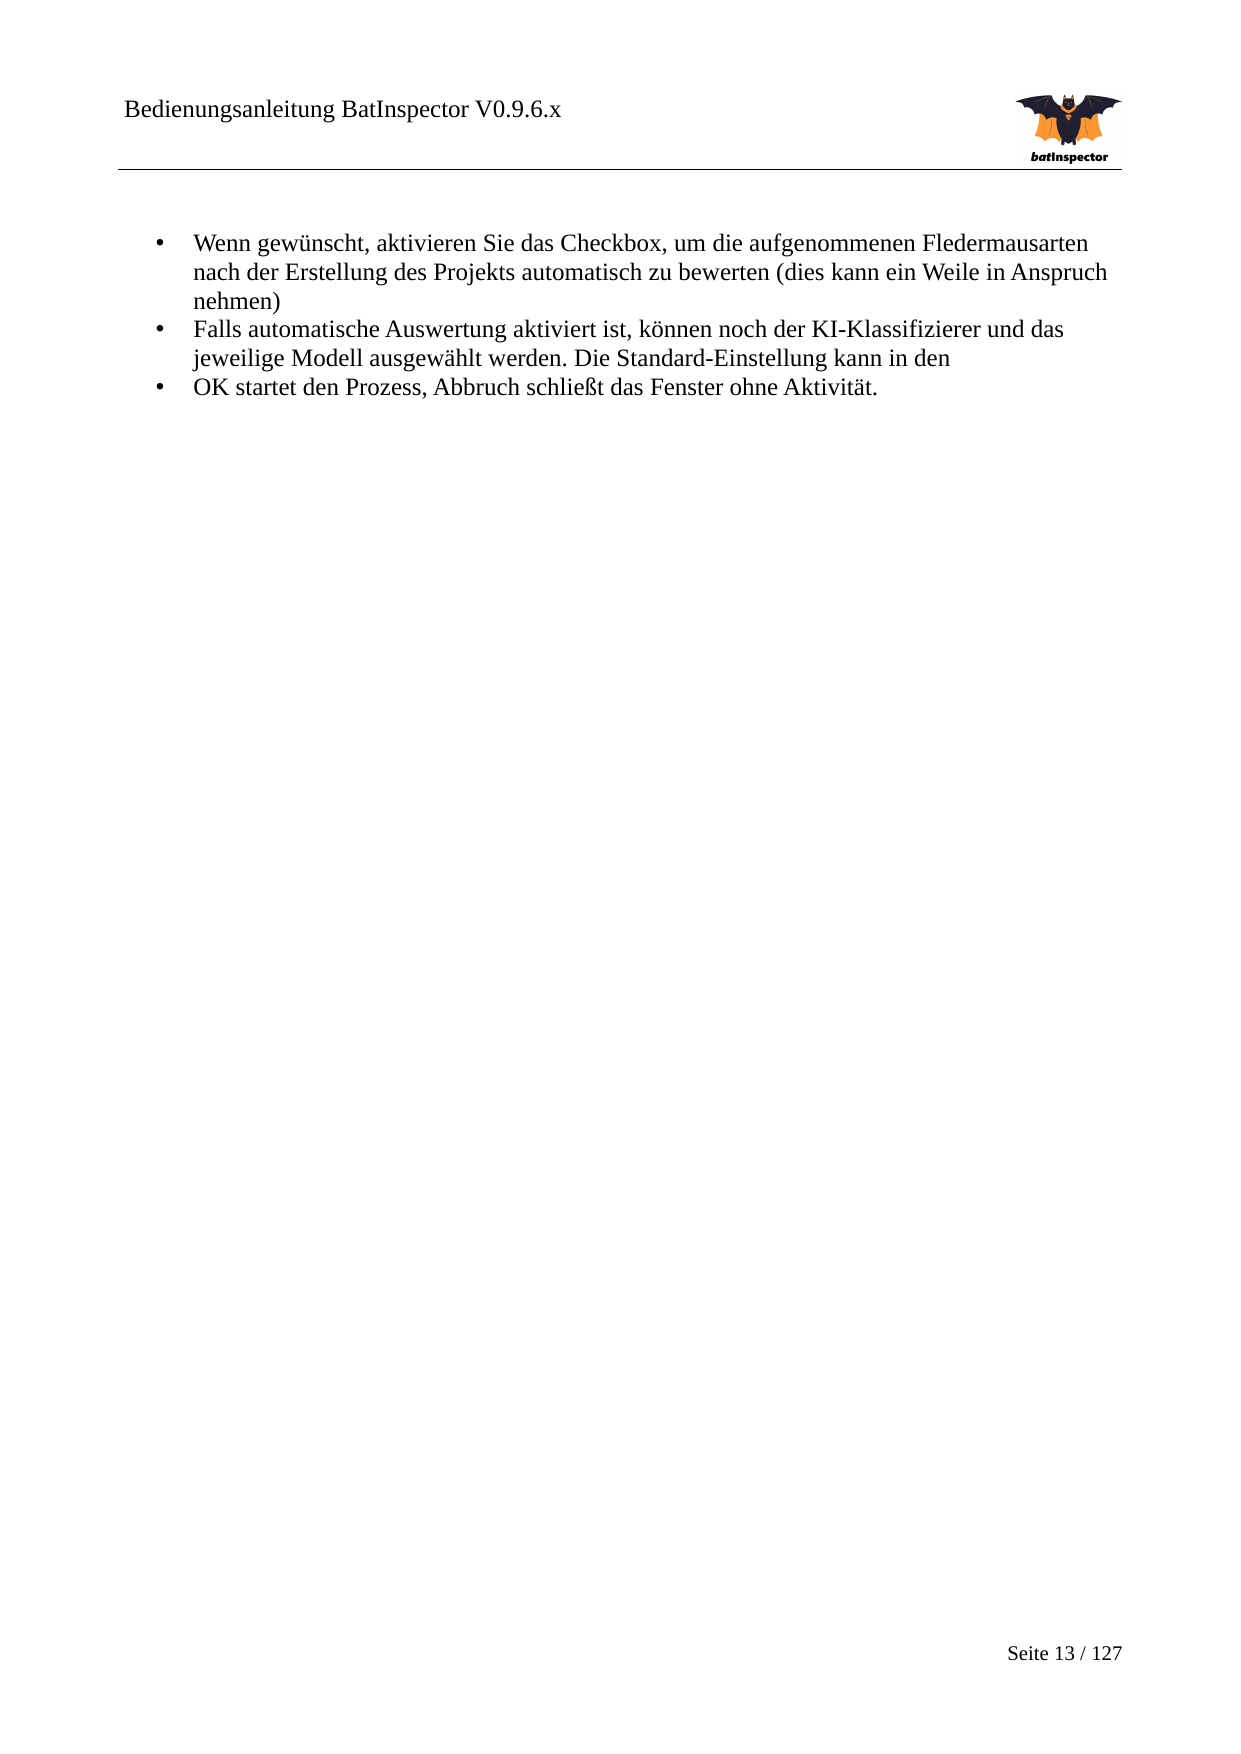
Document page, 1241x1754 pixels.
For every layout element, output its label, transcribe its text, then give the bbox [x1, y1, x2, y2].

list Wenn gewünscht, aktivieren Sie das Checkbox, um die aufgenommenen Fledermausarten nach der Erstellung des Projekts automatisch zu bewerten (dies kann ein Weile in Anspruch nehmen) [156, 228, 1122, 314]
list OK startet den Prozess, Abbruch schließt das Fenster ohne Aktivität. [156, 372, 1122, 401]
list Falls automatische Auswertung aktiviert ist, können noch der KI-Klassifizierer und das jeweilige Modell ausgewählt werden. Die Standard-Einstellung kann in den [156, 314, 1122, 372]
picture [1015, 88, 1125, 165]
